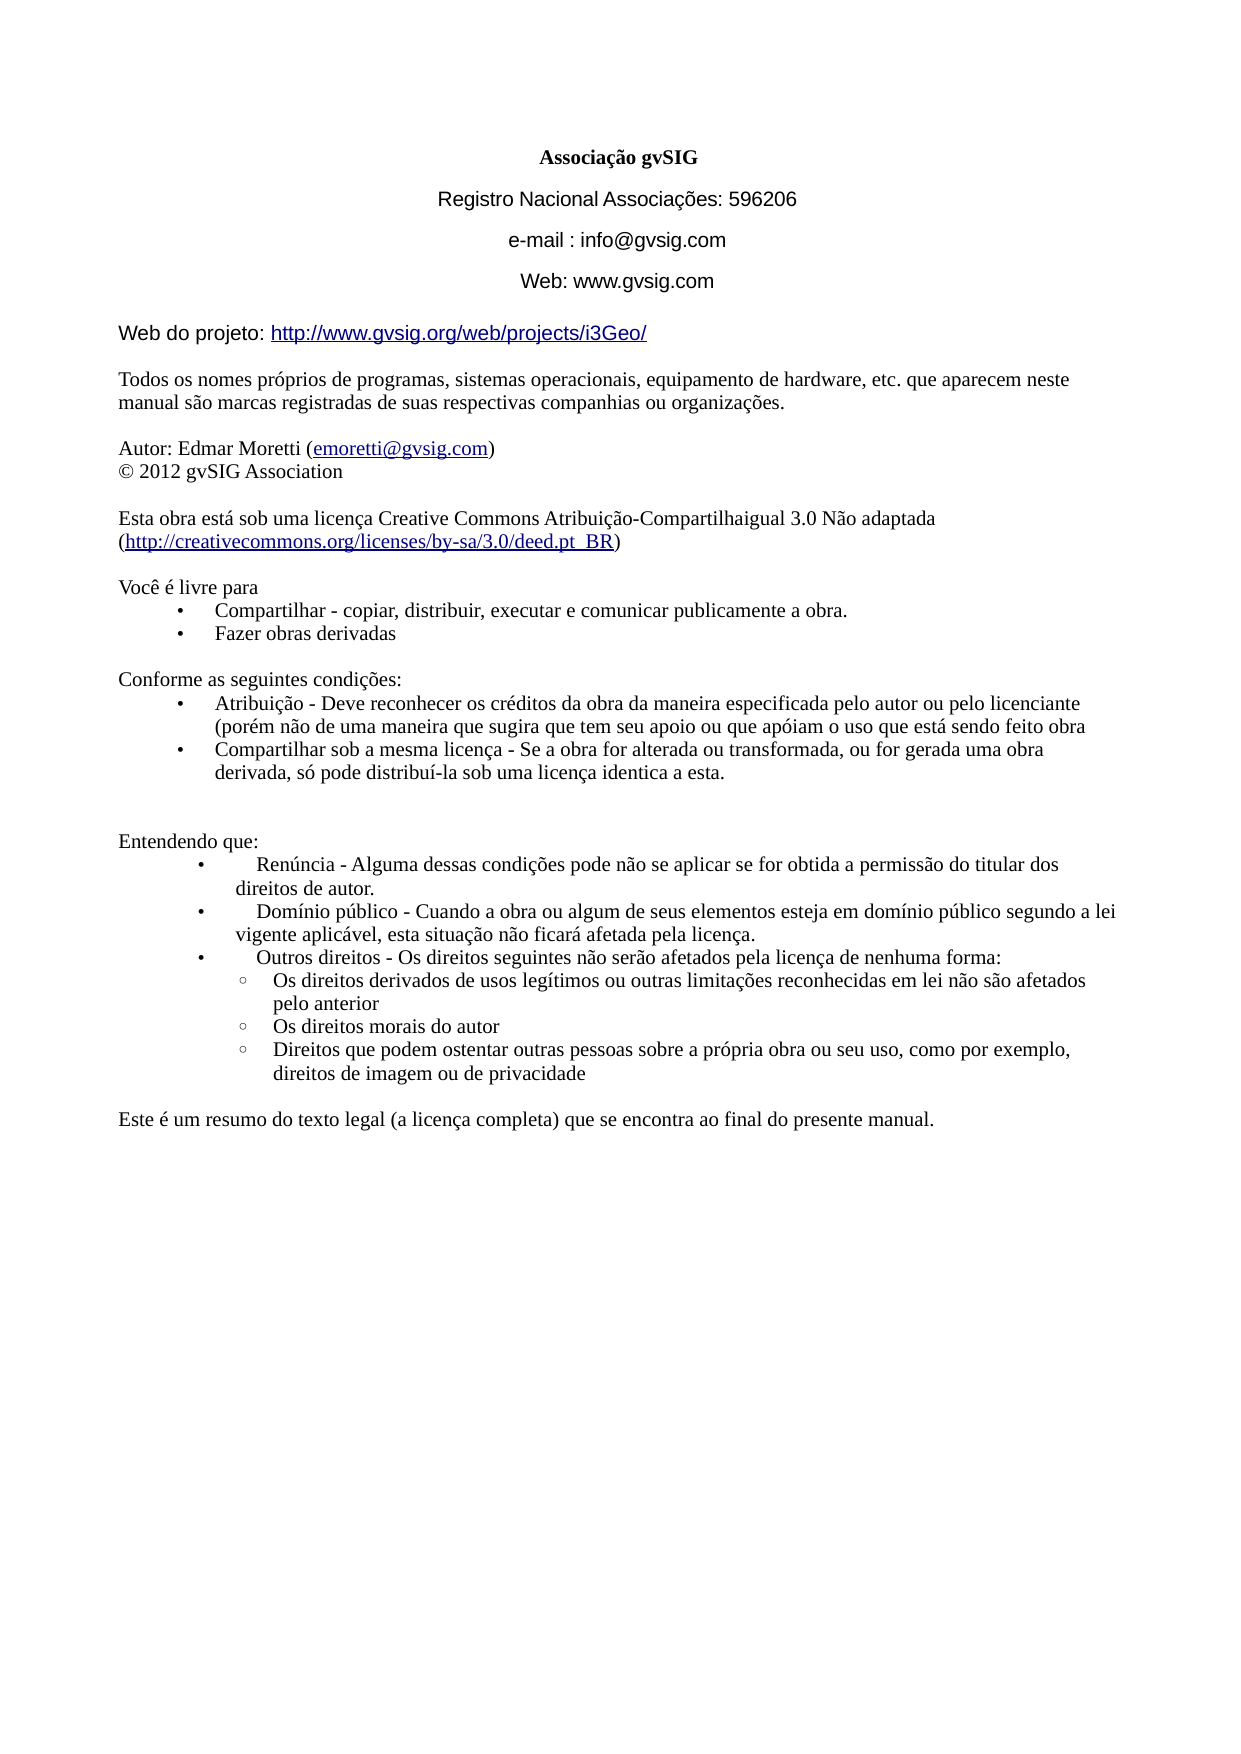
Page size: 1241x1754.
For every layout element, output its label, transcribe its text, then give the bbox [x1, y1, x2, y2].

text © 2012 gvSIG Association [118, 460, 1122, 483]
list Compartilhar sob a mesma licença - Se a obra for alterada ou transformada, ou for gerada uma obra derivada, só pode distribuí-la sob uma licença identica a esta. [177, 738, 1122, 784]
list Os direitos morais do autor [235, 1015, 1122, 1038]
text Autor: Edmar Moretti (emoretti@gvsig.com) [118, 437, 1122, 460]
list Fazer obras derivadas [177, 622, 1122, 645]
table_header Associação gvSIG [120, 146, 1117, 182]
text Esta obra está sob uma licença Creative Commons Atribuição-Compartilhaigual 3.0 Não adaptada (http://creativecommons.org/licenses/by-sa/3.0/deed.pt_BR) [118, 506, 1122, 553]
list Compartilhar - copiar, distribuir, executar e comunicar publicamente a obra. [177, 599, 1122, 622]
text Entendendo que: [118, 830, 1122, 853]
list Renúncia - Alguma dessas condições pode não se aplicar se for obtida a permissão do titular dos direitos de autor. [198, 853, 1122, 899]
list Domínio público - Cuando a obra ou algum de seus elementos esteja em domínio público segundo a lei vigente aplicável, esta situação não ficará afetada pela licença. [198, 899, 1122, 946]
text Este é um resumo do texto legal (a licença completa) que se encontra ao final do presente manual. [118, 1108, 1122, 1131]
list Atribuição - Deve reconhecer os créditos da obra da maneira especificada pelo autor ou pelo licenciante (porém não de uma maneira que sugira que tem seu apoio ou que apóiam o uso que está sendo feito obra [177, 691, 1122, 738]
list Direitos que podem ostentar outras pessoas sobre a própria obra ou seu uso, como por exemplo, direitos de imagem ou de privacidade [235, 1038, 1122, 1084]
text Todos os nomes próprios de programas, sistemas operacionais, equipamento de hardware, etc. que aparecem neste manual são marcas registradas de suas respectivas companhias ou organizações. [118, 368, 1122, 414]
list Os direitos derivados de usos legítimos ou outras limitações reconhecidas em lei não são afetados pelo anterior [235, 969, 1122, 1015]
list Outros direitos - Os direitos seguintes não serão afetados pela licença de nenhuma forma: [198, 946, 1122, 969]
text Você é livre para [118, 576, 1122, 599]
text Web do projeto: http://www.gvsig.org/web/projects/i3Geo/ [118, 321, 1122, 344]
text Conforme as seguintes condições: [118, 668, 1122, 691]
table_cell Registro Nacional Associações: 596206 e-mail : info@gvsig.com Web: www.gvsig.com [120, 182, 1117, 293]
